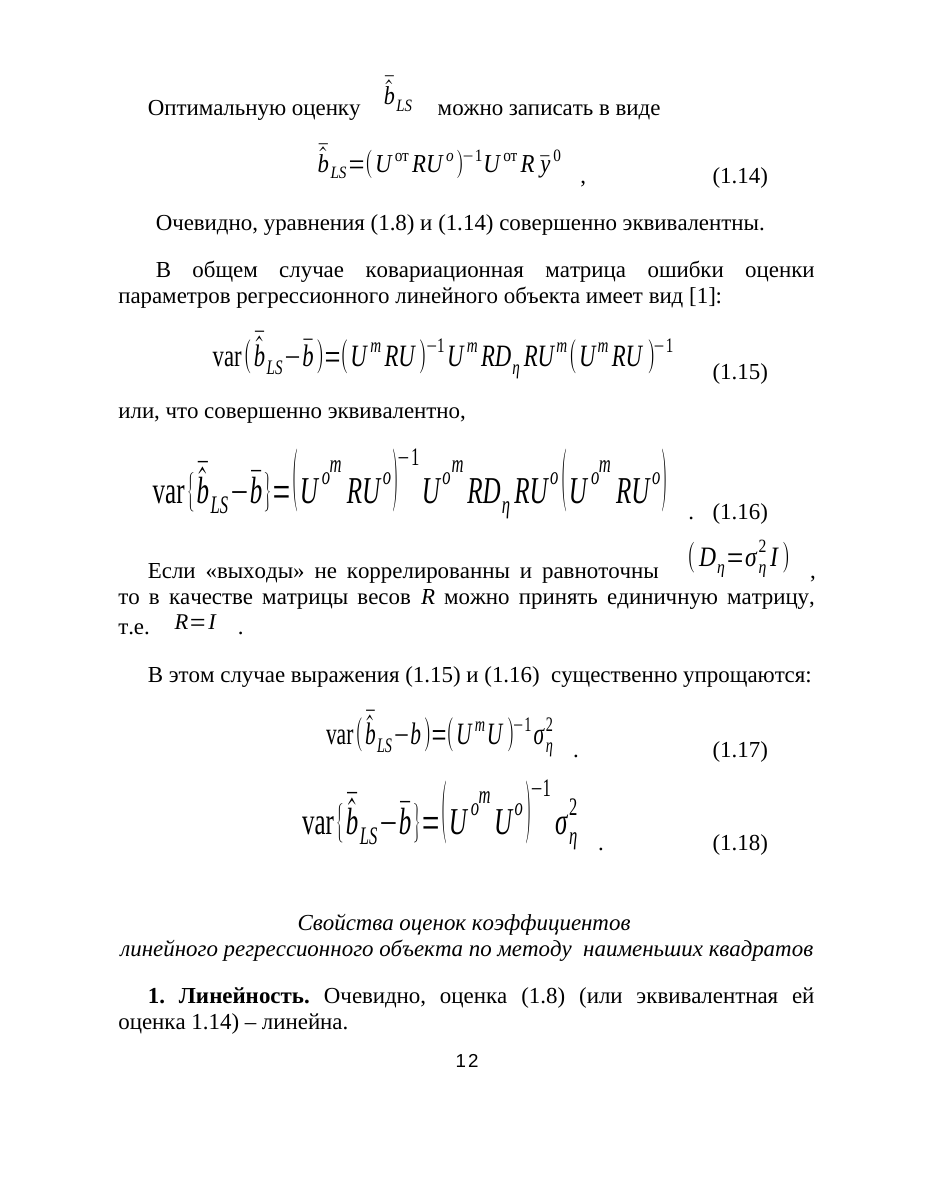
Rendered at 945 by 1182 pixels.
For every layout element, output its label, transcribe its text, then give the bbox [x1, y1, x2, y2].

text Оптимальную оценку можно записать в виде [118, 74, 816, 121]
text , (1.14) [118, 141, 816, 188]
text В общем случае ковариационная матрица ошибки оценки параметров регрессионного линейного объекта имеет вид [1]: [118, 256, 816, 309]
text 1. Линейность. Очевидно, оценка (1.8) (или эквивалентная ей оценка 1.14) – линейна. [118, 983, 816, 1034]
text . (1.18) [118, 775, 816, 855]
text . (1.17) [118, 708, 816, 763]
text . (1.16) [118, 444, 816, 524]
text или, что совершенно эквивалентно, [118, 397, 816, 423]
text (1.15) [118, 329, 816, 384]
text В этом случае выражения (1.15) и (1.16) существенно упрощаются: [118, 661, 816, 687]
text Если «выходы» не коррелированны и равноточны , то в качестве матрицы весов R можно принять единичную матрицу, т.е. . [118, 537, 816, 640]
text Очевидно, уравнения (1.8) и (1.14) совершенно эквивалентны. [118, 209, 816, 235]
text Свойства оценок коэффициентов линейного регрессионного объекта по методу наименьших квадратов [118, 910, 816, 962]
